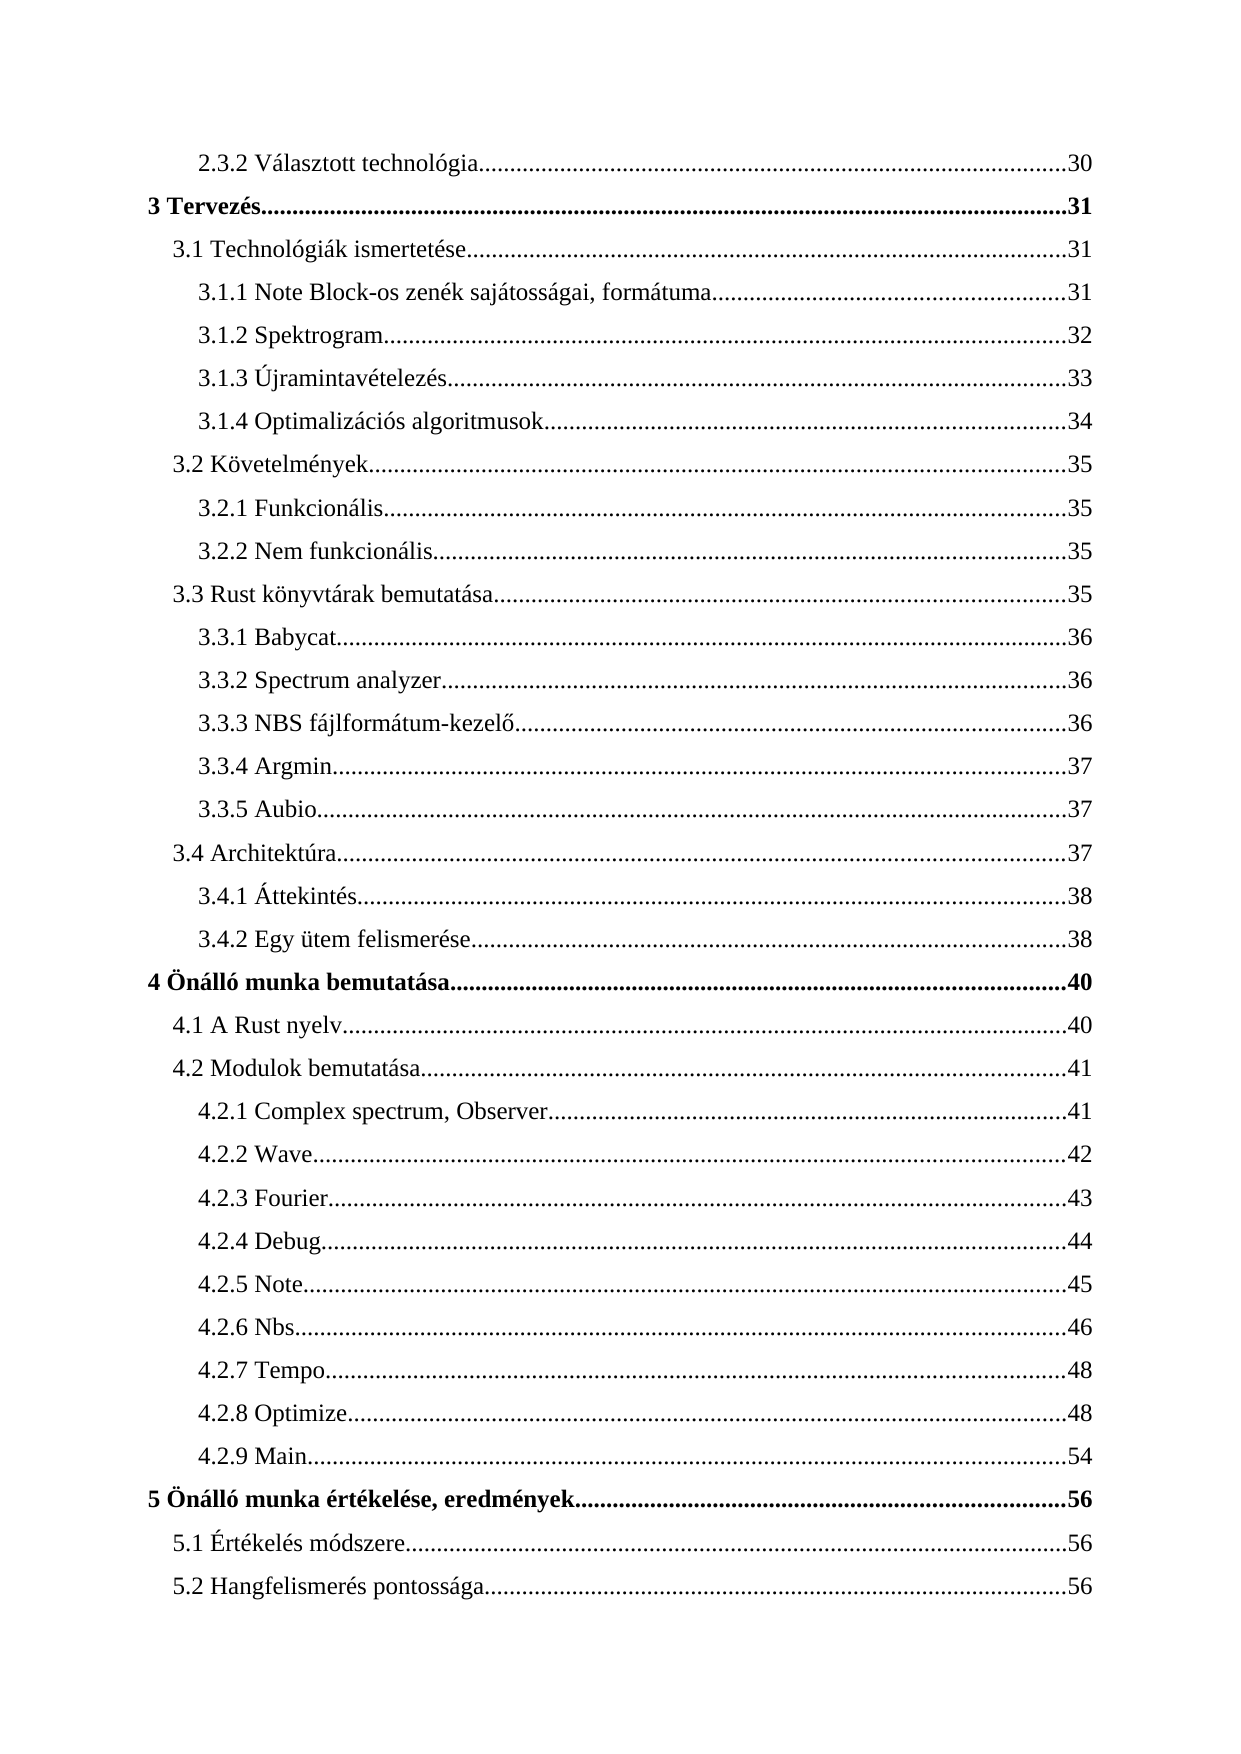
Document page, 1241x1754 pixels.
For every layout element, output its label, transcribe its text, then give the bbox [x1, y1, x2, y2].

text 3.3.2 Spectrum analyzer 36 [198, 665, 1092, 694]
text 4 Önálló munka bemutatása 40 [148, 967, 1092, 996]
text 3.1.3 Újramintavételezés 33 [198, 363, 1092, 392]
text 3.4.1 Áttekintés 38 [198, 881, 1092, 909]
text 3.3.1 Babycat 36 [198, 622, 1092, 651]
text 3 Tervezés 31 [148, 191, 1092, 219]
text 3.1 Technológiák ismertetése 31 [172, 234, 1092, 263]
text 3.3 Rust könyvtárak bemutatása 35 [172, 579, 1092, 608]
text 3.3.5 Aubio 37 [198, 794, 1092, 823]
text 3.1.2 Spektrogram 32 [198, 320, 1092, 349]
text 3.4 Architektúra 37 [172, 838, 1092, 866]
text 5.1 Értékelés módszere 56 [172, 1528, 1092, 1556]
text 4.2 Modulok bemutatása 41 [172, 1053, 1092, 1082]
text 4.2.2 Wave 42 [198, 1139, 1092, 1168]
text 5 Önálló munka értékelése, eredmények 56 [148, 1484, 1092, 1513]
text 4.2.3 Fourier 43 [198, 1183, 1092, 1211]
text 4.2.8 Optimize 48 [198, 1398, 1092, 1427]
text 4.2.9 Main 54 [198, 1441, 1092, 1470]
text 3.3.3 NBS fájlformátum-kezelő 36 [198, 708, 1092, 737]
text 3.1.4 Optimalizációs algoritmusok 34 [198, 406, 1092, 435]
text 3.4.2 Egy ütem felismerése 38 [198, 924, 1092, 953]
text 4.2.1 Complex spectrum, Observer 41 [198, 1096, 1092, 1125]
text 3.1.1 Note Block-os zenék sajátosságai, formátuma 31 [198, 277, 1092, 306]
text 3.2.2 Nem funkcionális 35 [198, 536, 1092, 564]
text 4.2.5 Note 45 [198, 1269, 1092, 1298]
text 4.2.7 Tempo 48 [198, 1355, 1092, 1384]
text 4.1 A Rust nyelv 40 [172, 1010, 1092, 1039]
text 5.2 Hangfelismerés pontossága 56 [172, 1571, 1092, 1599]
text 4.2.4 Debug 44 [198, 1226, 1092, 1254]
text 4.2.6 Nbs 46 [198, 1312, 1092, 1341]
text 3.3.4 Argmin 37 [198, 751, 1092, 780]
text 2.3.2 Választott technológia 30 [198, 148, 1092, 176]
text 3.2.1 Funkcionális 35 [198, 493, 1092, 521]
text 3.2 Követelmények 35 [172, 449, 1092, 478]
